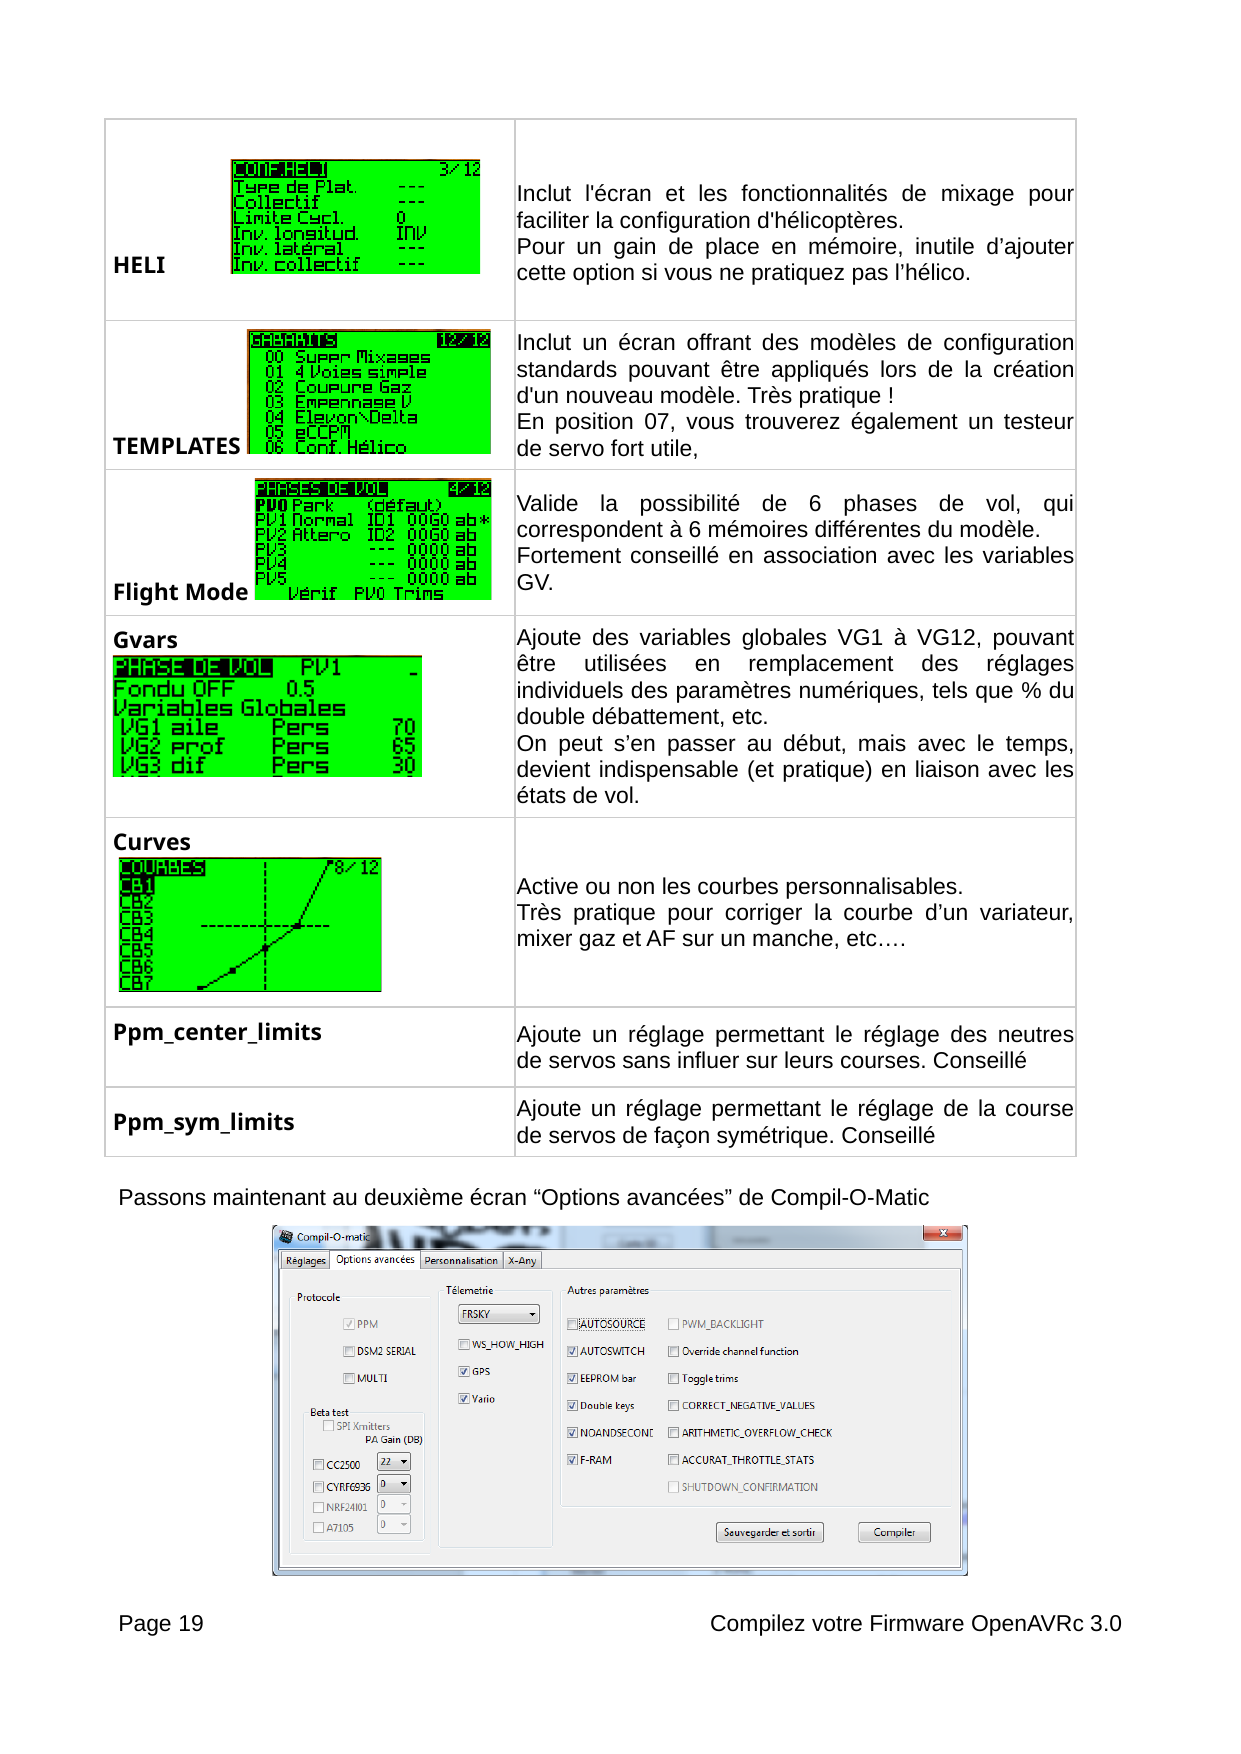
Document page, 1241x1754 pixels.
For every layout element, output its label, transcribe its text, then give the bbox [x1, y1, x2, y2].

table_cell Curves [106, 818, 514, 1006]
table_header Inclut l'écran et les fonctionnalités de mixage pour faciliter la configuration d'hélicoptères. Pour un gain de place en mémoire, inutile d’ajouter cette option si vous ne pratiquez pas l’hélico. [516, 120, 1075, 320]
table_cell Valide la possibilité de 6 phases de vol, qui correspondent à 6 mémoires différentes du modèle. Fortement conseillé en association avec les variables GV. [516, 470, 1075, 614]
table_cell Inclut un écran offrant des modèles de configuration standards pouvant être appliqués lors de la création d'un nouveau modèle. Très pratique ! En position 07, vous trouverez également un testeur de servo fort utile, [516, 321, 1075, 469]
table_cell Ajoute un réglage permettant le réglage de la course de servos de façon symétrique. Conseillé [516, 1088, 1075, 1156]
table_header HELI [106, 120, 514, 320]
table_cell Flight Mode [106, 470, 514, 614]
table_cell Ppm_center_limits [106, 1008, 514, 1086]
table_cell Gvars [106, 616, 514, 817]
table_cell Ajoute des variables globales VG1 à VG12, pouvant être utilisées en remplacement des réglages individuels des paramètres numériques, tels que % du double débattement, etc. On peut s’en passer au début, mais avec le temps, devient indispensable (et pratique) en liaison avec les états de vol. [516, 616, 1075, 817]
table_cell Ajoute un réglage permettant le réglage des neutres de servos sans influer sur leurs courses. Conseillé [516, 1008, 1075, 1086]
text Passons maintenant au deuxième écran “Options avancées” de Compil-O-Matic [118, 1184, 1122, 1210]
picture [272, 1225, 968, 1576]
table_cell Ppm_sym_limits [106, 1088, 514, 1156]
table_cell Active ou non les courbes personnalisables. Très pratique pour corriger la courbe d’un variateur, mixer gaz et AF sur un manche, etc…. [516, 818, 1075, 1006]
table_cell TEMPLATES [106, 321, 514, 469]
